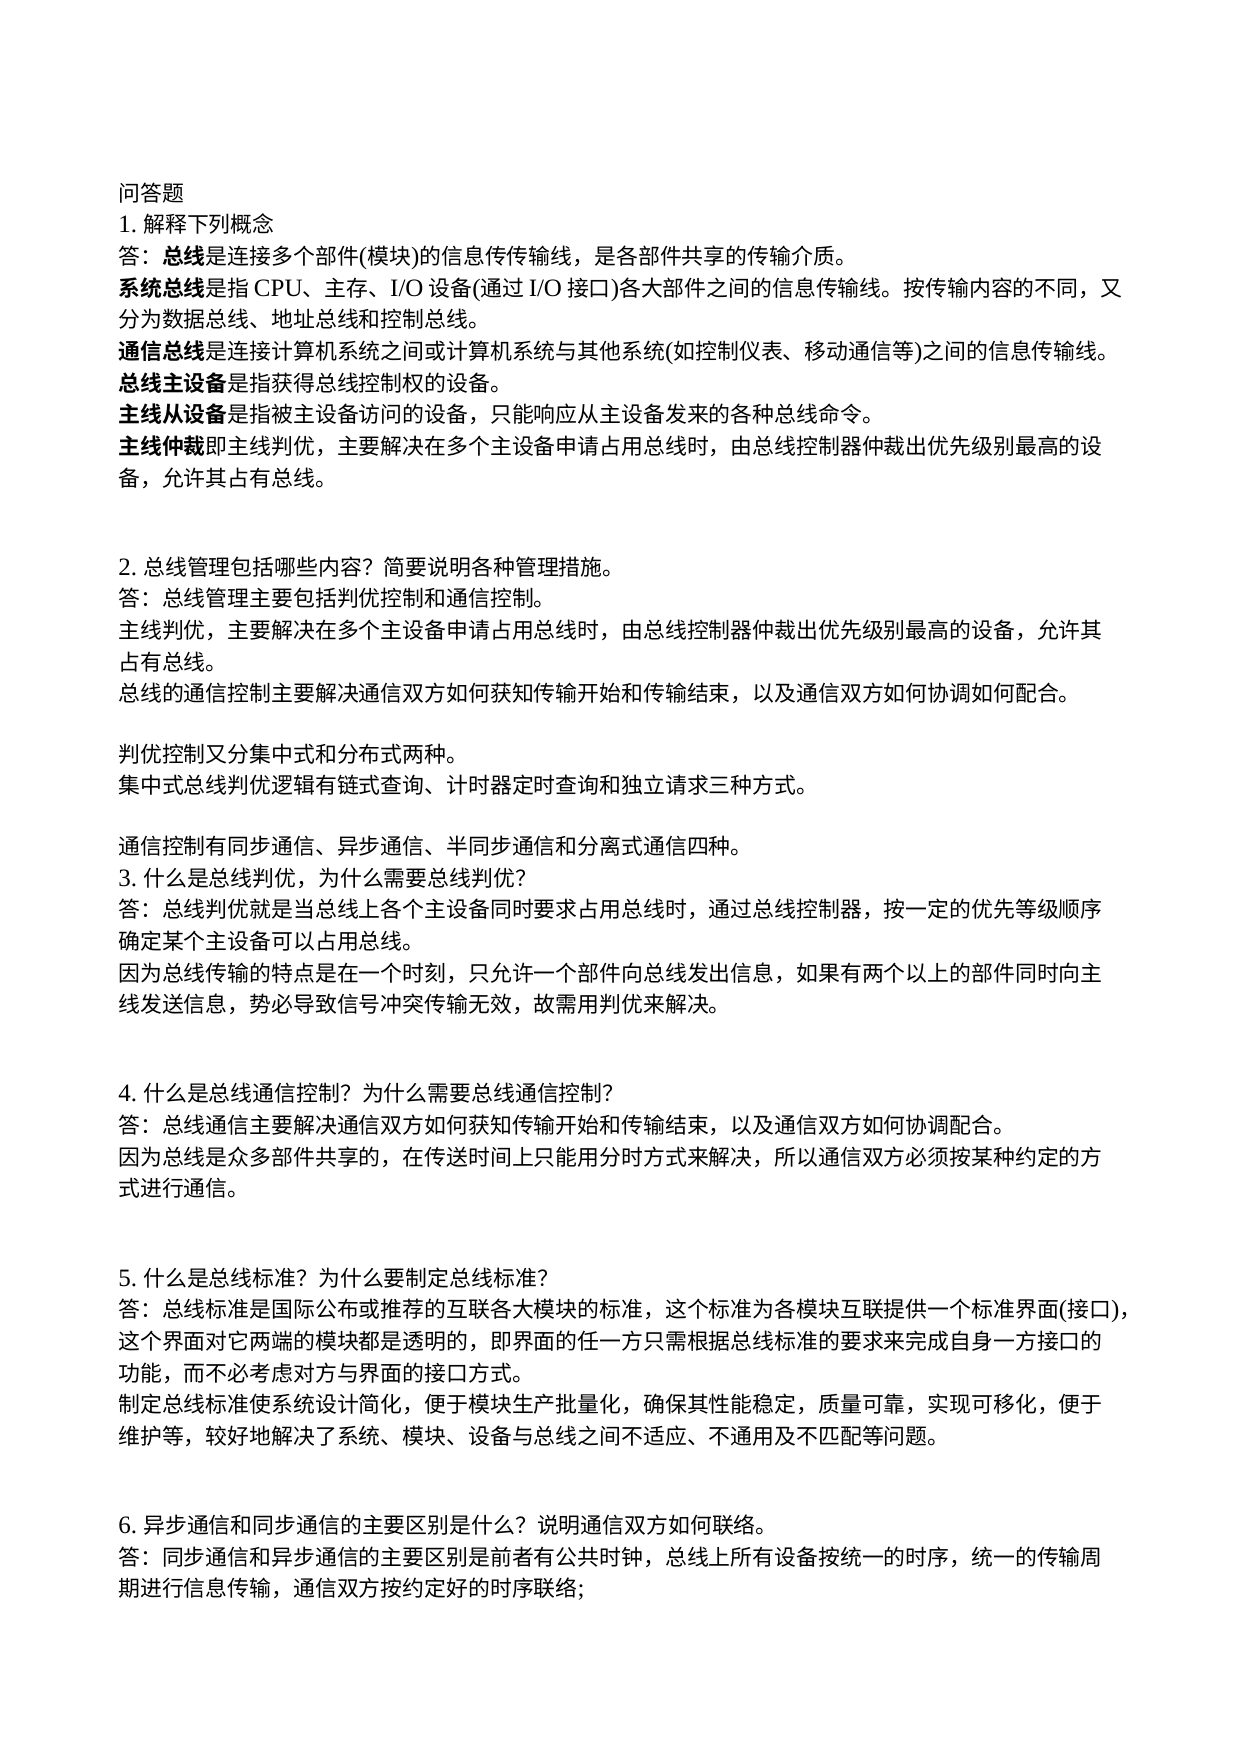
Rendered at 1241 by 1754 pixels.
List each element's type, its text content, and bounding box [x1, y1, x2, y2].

text 主线仲裁即主线判优，主要解决在多个主设备申请占用总线时，由总线控制器仲裁出优先级别最高的设备，允许其占有总线。 [118, 429, 1122, 492]
text 系统总线是指CPU、主存、I/O设备(通过I/O接口)各大部件之间的信息传输线。按传输内容的不同，又分为数据总线、地址总线和控制总线。 [118, 271, 1122, 334]
text 总线主设备是指获得总线控制权的设备。 [118, 366, 1122, 397]
text 答：总线通信主要解决通信双方如何获知传输开始和传输结束，以及通信双方如何协调配合。 [118, 1108, 1122, 1140]
text 因为总线是众多部件共享的，在传送时间上只能用分时方式来解决，所以通信双方必须按某种约定的方式进行通信。 [118, 1140, 1122, 1203]
text 6. 异步通信和同步通信的主要区别是什么？说明通信双方如何联络。 [118, 1508, 1122, 1540]
text 答：总线标准是国际公布或推荐的互联各大模块的标准，这个标准为各模块互联提供一个标准界面(接口)，这个界面对它两端的模块都是透明的，即界面的任一方只需根据总线标准的要求来完成自身一方接口的功能，而不必考虑对方与界面的接口方式。 [118, 1292, 1122, 1387]
text 问答题 [118, 176, 1122, 207]
text 答：总线判优就是当总线上各个主设备同时要求占用总线时，通过总线控制器，按一定的优先等级顺序确定某个主设备可以占用总线。 [118, 892, 1122, 956]
text 因为总线传输的特点是在一个时刻，只允许一个部件向总线发出信息，如果有两个以上的部件同时向主线发送信息，势必导致信号冲突传输无效，故需用判优来解决。 [118, 956, 1122, 1019]
text 3. 什么是总线判优，为什么需要总线判优？ [118, 861, 1122, 892]
text 判优控制又分集中式和分布式两种。 [118, 737, 1122, 768]
text 通信总线是连接计算机系统之间或计算机系统与其他系统(如控制仪表、移动通信等)之间的信息传输线。 [118, 334, 1122, 366]
text 答：总线管理主要包括判优控制和通信控制。 [118, 581, 1122, 613]
text 通信控制有同步通信、异步通信、半同步通信和分离式通信四种。 [118, 829, 1122, 861]
text 集中式总线判优逻辑有链式查询、计时器定时查询和独立请求三种方式。 [118, 768, 1122, 800]
text 答：总线是连接多个部件(模块)的信息传传输线，是各部件共享的传输介质。 [118, 239, 1122, 271]
text 制定总线标准使系统设计简化，便于模块生产批量化，确保其性能稳定，质量可靠，实现可移化，便于维护等，较好地解决了系统、模块、设备与总线之间不适应、不通用及不匹配等问题。 [118, 1387, 1122, 1451]
text 主线判优，主要解决在多个主设备申请占用总线时，由总线控制器仲裁出优先级别最高的设备，允许其占有总线。 [118, 613, 1122, 676]
text 2. 总线管理包括哪些内容？简要说明各种管理措施。 [118, 550, 1122, 581]
text 答：同步通信和异步通信的主要区别是前者有公共时钟，总线上所有设备按统一的时序，统一的传输周期进行信息传输，通信双方按约定好的时序联络; [118, 1540, 1122, 1603]
text 4. 什么是总线通信控制？为什么需要总线通信控制？ [118, 1076, 1122, 1108]
text 主线从设备是指被主设备访问的设备，只能响应从主设备发来的各种总线命令。 [118, 397, 1122, 429]
text 1. 解释下列概念 [118, 207, 1122, 239]
text 总线的通信控制主要解决通信双方如何获知传输开始和传输结束，以及通信双方如何协调如何配合。 [118, 676, 1122, 708]
text 5. 什么是总线标准？为什么要制定总线标准？ [118, 1261, 1122, 1292]
